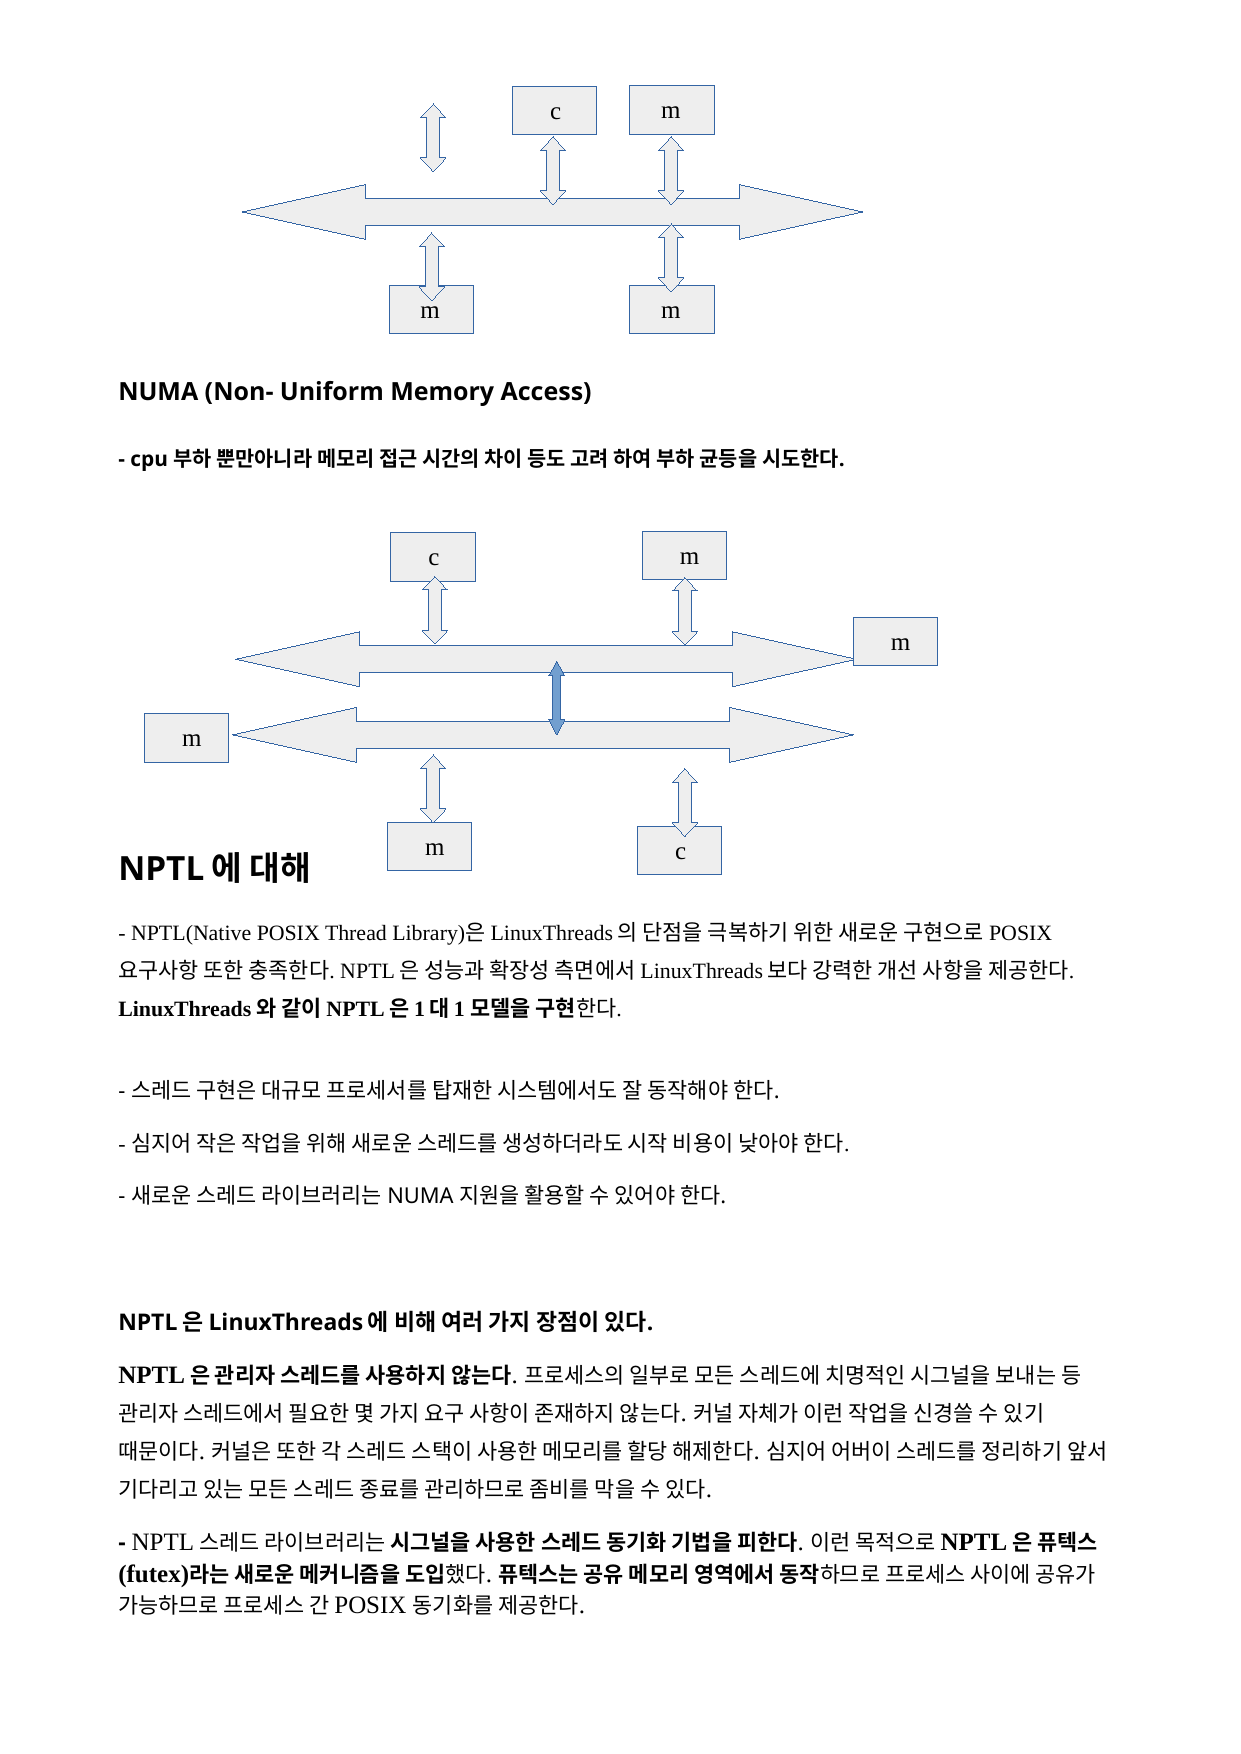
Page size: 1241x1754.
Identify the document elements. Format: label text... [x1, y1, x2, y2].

text NPTL은 관리자 스레드를 사용하지 않는다. 프로세스의 일부로 모든 스레드에 치명적인 시그널을 보내는 등 관리자 스레드에서 필요한 몇 가지 요구 사항이 존재하지 않는다. 커널 자체가 이런 작업을 신경쓸 수 있기 때문이다. 커널은 또한 각 스레드 스택이 사용한 메모리를 할당 해제한다. 심지어 어버이 스레드를 정리하기 앞서 기다리고 있는 모든 스레드 종료를 관리하므로 좀비를 막을 수 있다. [118, 1358, 1122, 1504]
text - cpu 부하 뿐만아니라 메모리 접근 시간의 차이 등도 고려 하여 부하 균등을 시도한다. [118, 442, 1122, 472]
text NUMA (Non- Uniform Memory Access) [118, 374, 1122, 408]
text - 스레드 구현은 대규모 프로세서를 탑재한 시스템에서도 잘 동작해야 한다. [118, 1073, 1122, 1105]
text - 심지어 작은 작업을 위해 새로운 스레드를 생성하더라도 시작 비용이 낮아야 한다. [118, 1126, 1122, 1157]
text NPTL은 LinuxThreads에 비해 여러 가지 장점이 있다. [118, 1304, 1122, 1337]
text - NPTL(Native POSIX Thread Library)은 LinuxThreads의 단점을 극복하기 위한 새로운 구현으로 POSIX 요구사항 또한 충족한다. NPTL은 성능과 확장성 측면에서 LinuxThreads보다 강력한 개선 사항을 제공한다. LinuxThreads와 같이 NPTL은 1대1 모델을 구현한다. [118, 915, 1122, 1022]
text - 새로운 스레드 라이브러리는 NUMA 지원을 활용할 수 있어야 한다. [118, 1178, 1122, 1210]
text NPTL에 대해 [118, 842, 1122, 891]
text - NPTL 스레드 라이브러리는 시그널을 사용한 스레드 동기화 기법을 피한다. 이런 목적으로 NPTL은 퓨텍스(futex)라는 새로운 메커니즘을 도입했다. 퓨텍스는 공유 메모리 영역에서 동작하므로 프로세스 사이에 공유가 가능하므로 프로세스 간 POSIX 동기화를 제공한다. [118, 1524, 1122, 1620]
